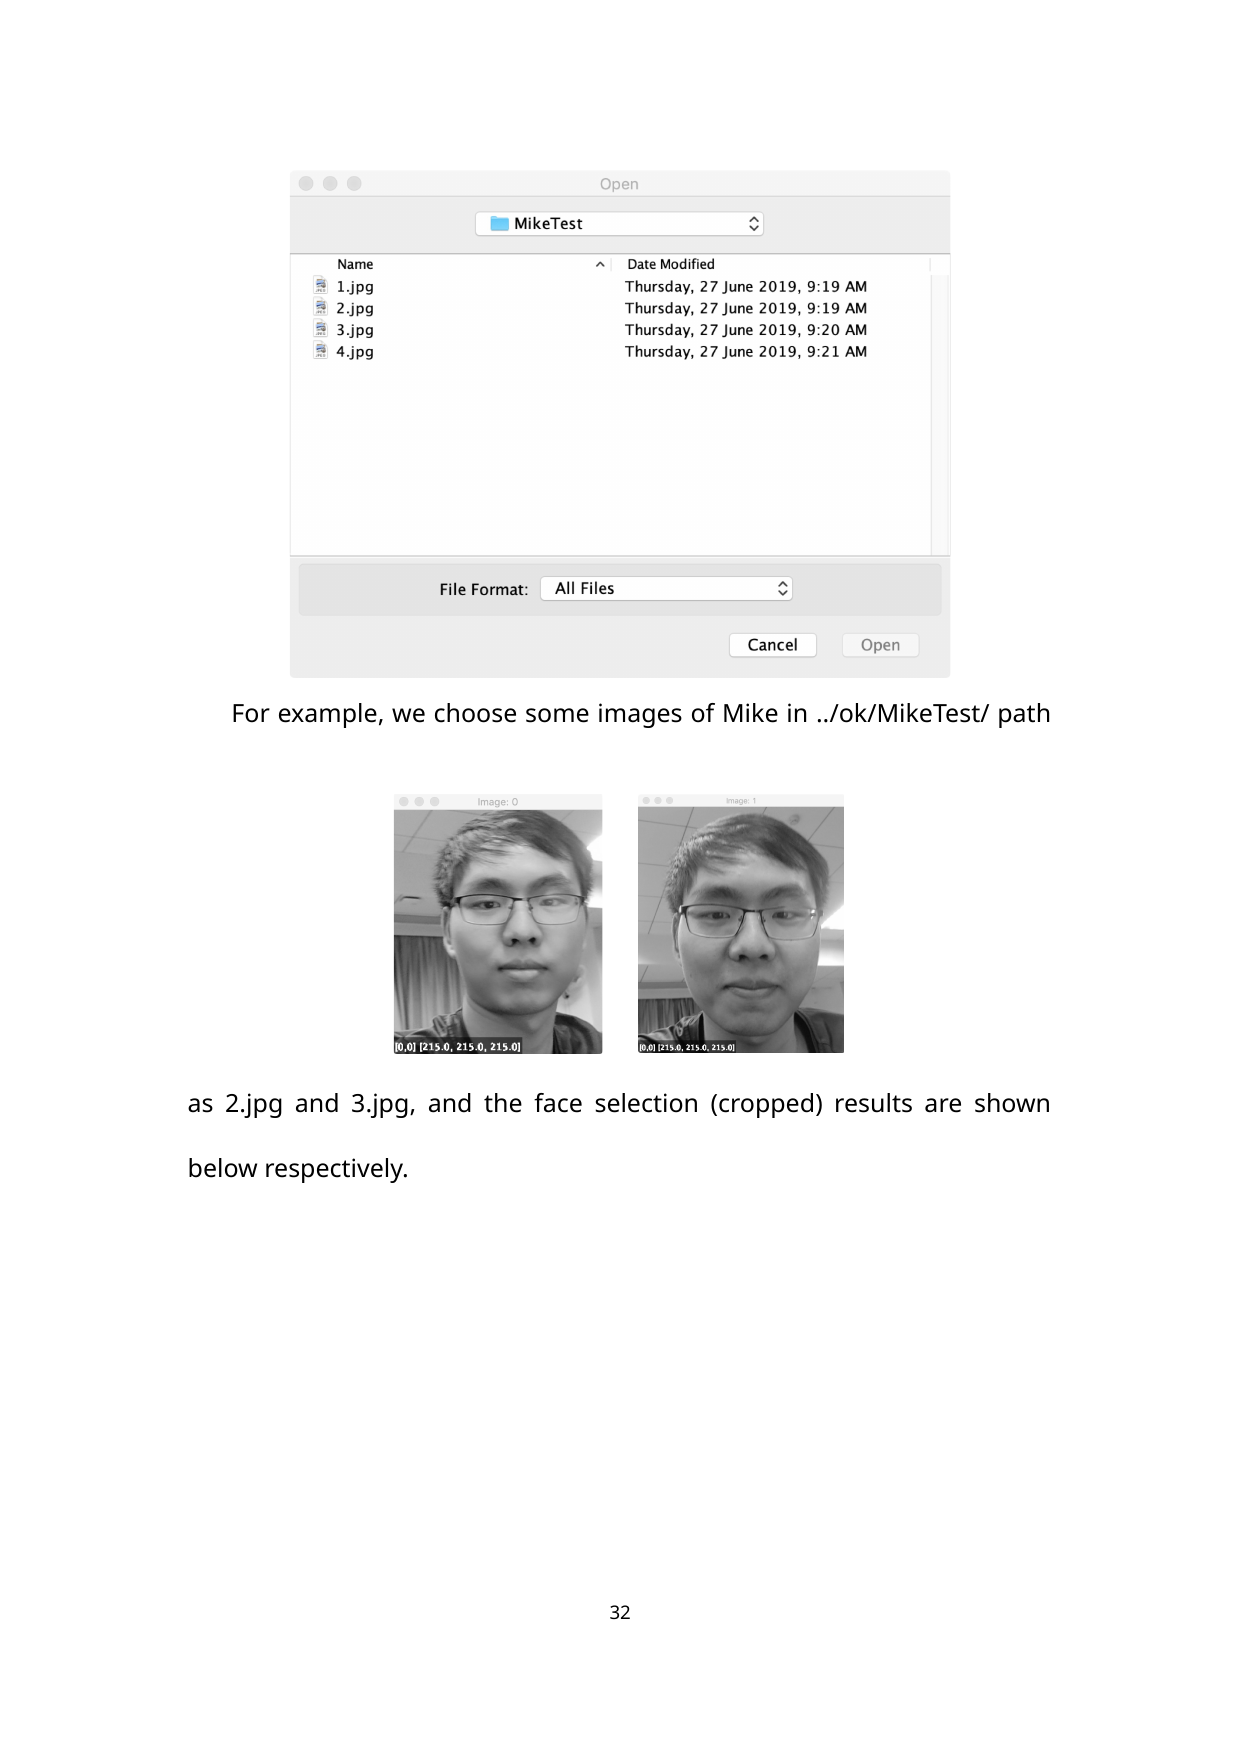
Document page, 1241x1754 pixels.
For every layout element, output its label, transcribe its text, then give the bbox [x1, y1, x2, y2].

text For example, we choose some images of Mike in ../ok/MikeTest/ path as 2.jpg and 3.jpg, and the face selection (cropped) results are shown below respectively. [187, 160, 1053, 1200]
picture [289, 170, 951, 678]
picture [393, 794, 603, 1054]
picture [638, 794, 844, 1053]
